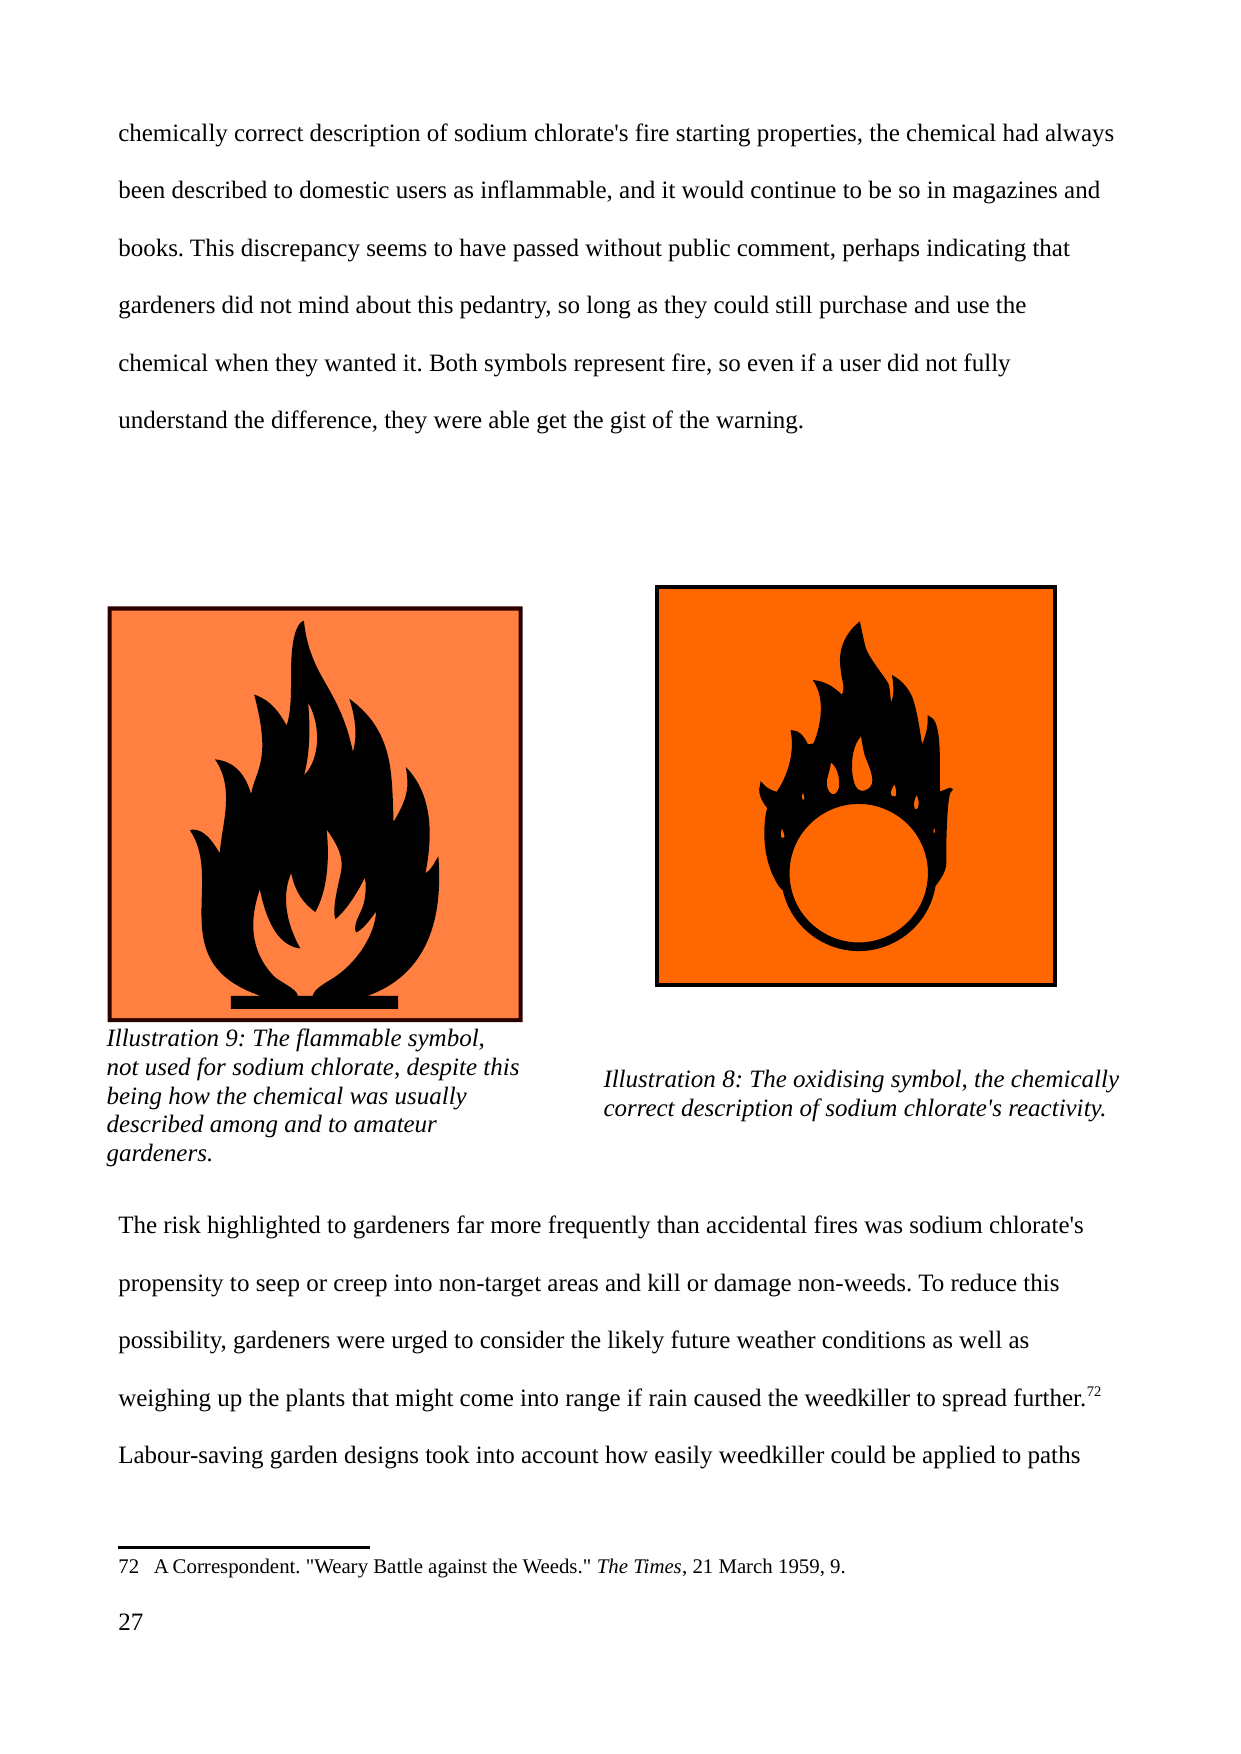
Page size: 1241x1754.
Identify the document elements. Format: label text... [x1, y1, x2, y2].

text chemically correct description of sodium chlorate's fire starting properties, the chemical had always been described to domestic users as inflammable, and it would continue to be so in magazines and books. This discrepancy seems to have passed without public comment, perhaps indicating that gardeners did not mind about this pedantry, so long as they could still purchase and use the chemical when they wanted it. Both symbols represent fire, so even if a user did not fully understand the difference, they were able get the gist of the warning. [118, 118, 1122, 434]
text Illustration 8: The oxidising symbol, the chemically correct description of sodium chlorate's reactivity. [603, 533, 1135, 1122]
text Illustration 9: The flammable symbol, not used for sodium chlorate, despite this being how the chemical was usually described among and to amateur gardeners. [106, 605, 524, 1167]
text The risk highlighted to gardeners far more frequently than accidental fires was sodium chlorate's propensity to seep or creep into non-target areas and kill or damage non-weeds. To reduce this possibility, gardeners were urged to consider the likely future weather conditions as well as weighing up the plants that might come into range if rain caused the weedkiller to spread further. Labour-saving garden designs took into account how easily weedkiller could be applied to paths [118, 1211, 1122, 1469]
text A Correspondent. "Weary Battle against the Weeds." The Times, 21 March 1959, 9. [118, 1553, 1122, 1578]
